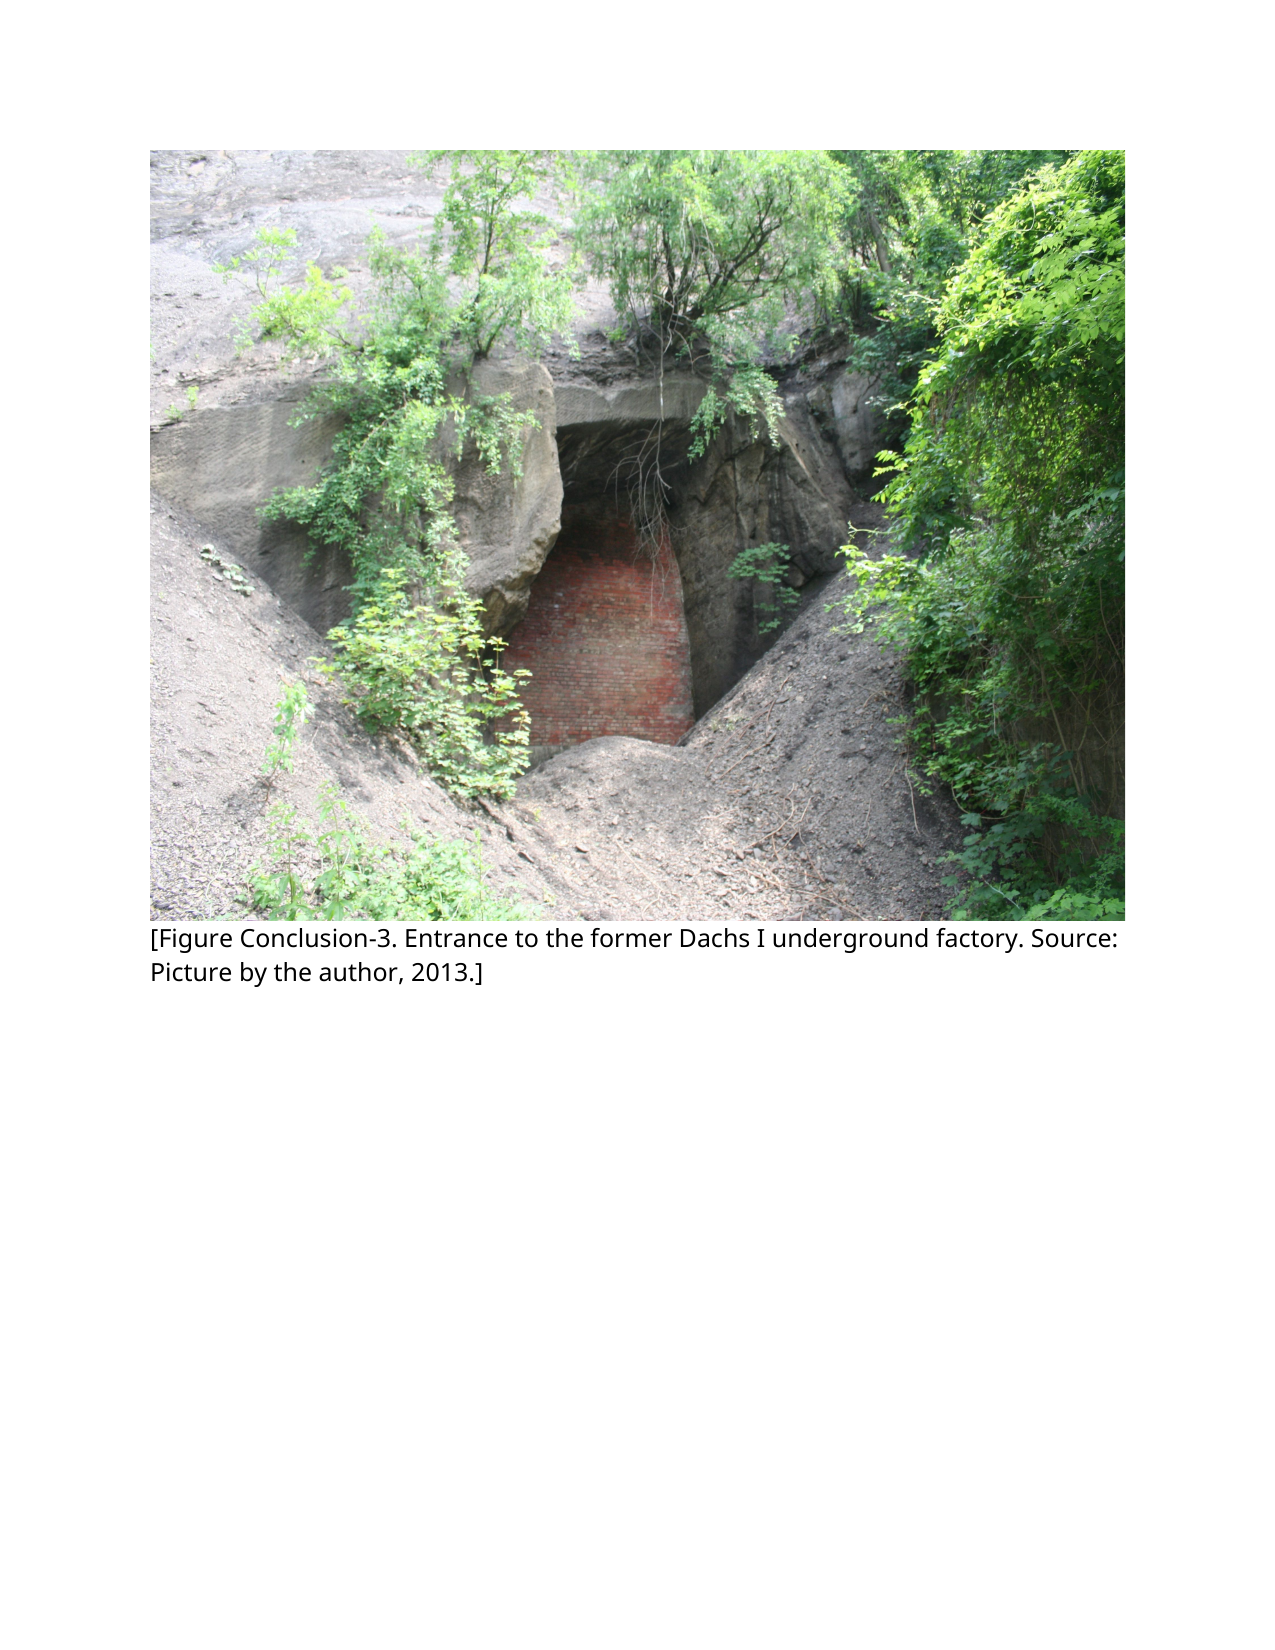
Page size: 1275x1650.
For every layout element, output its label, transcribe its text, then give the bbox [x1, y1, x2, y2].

text [Figure Conclusion-3. Entrance to the former Dachs I underground factory. Source: Picture by the author, 2013.] [150, 921, 1125, 989]
picture [150, 150, 1125, 921]
